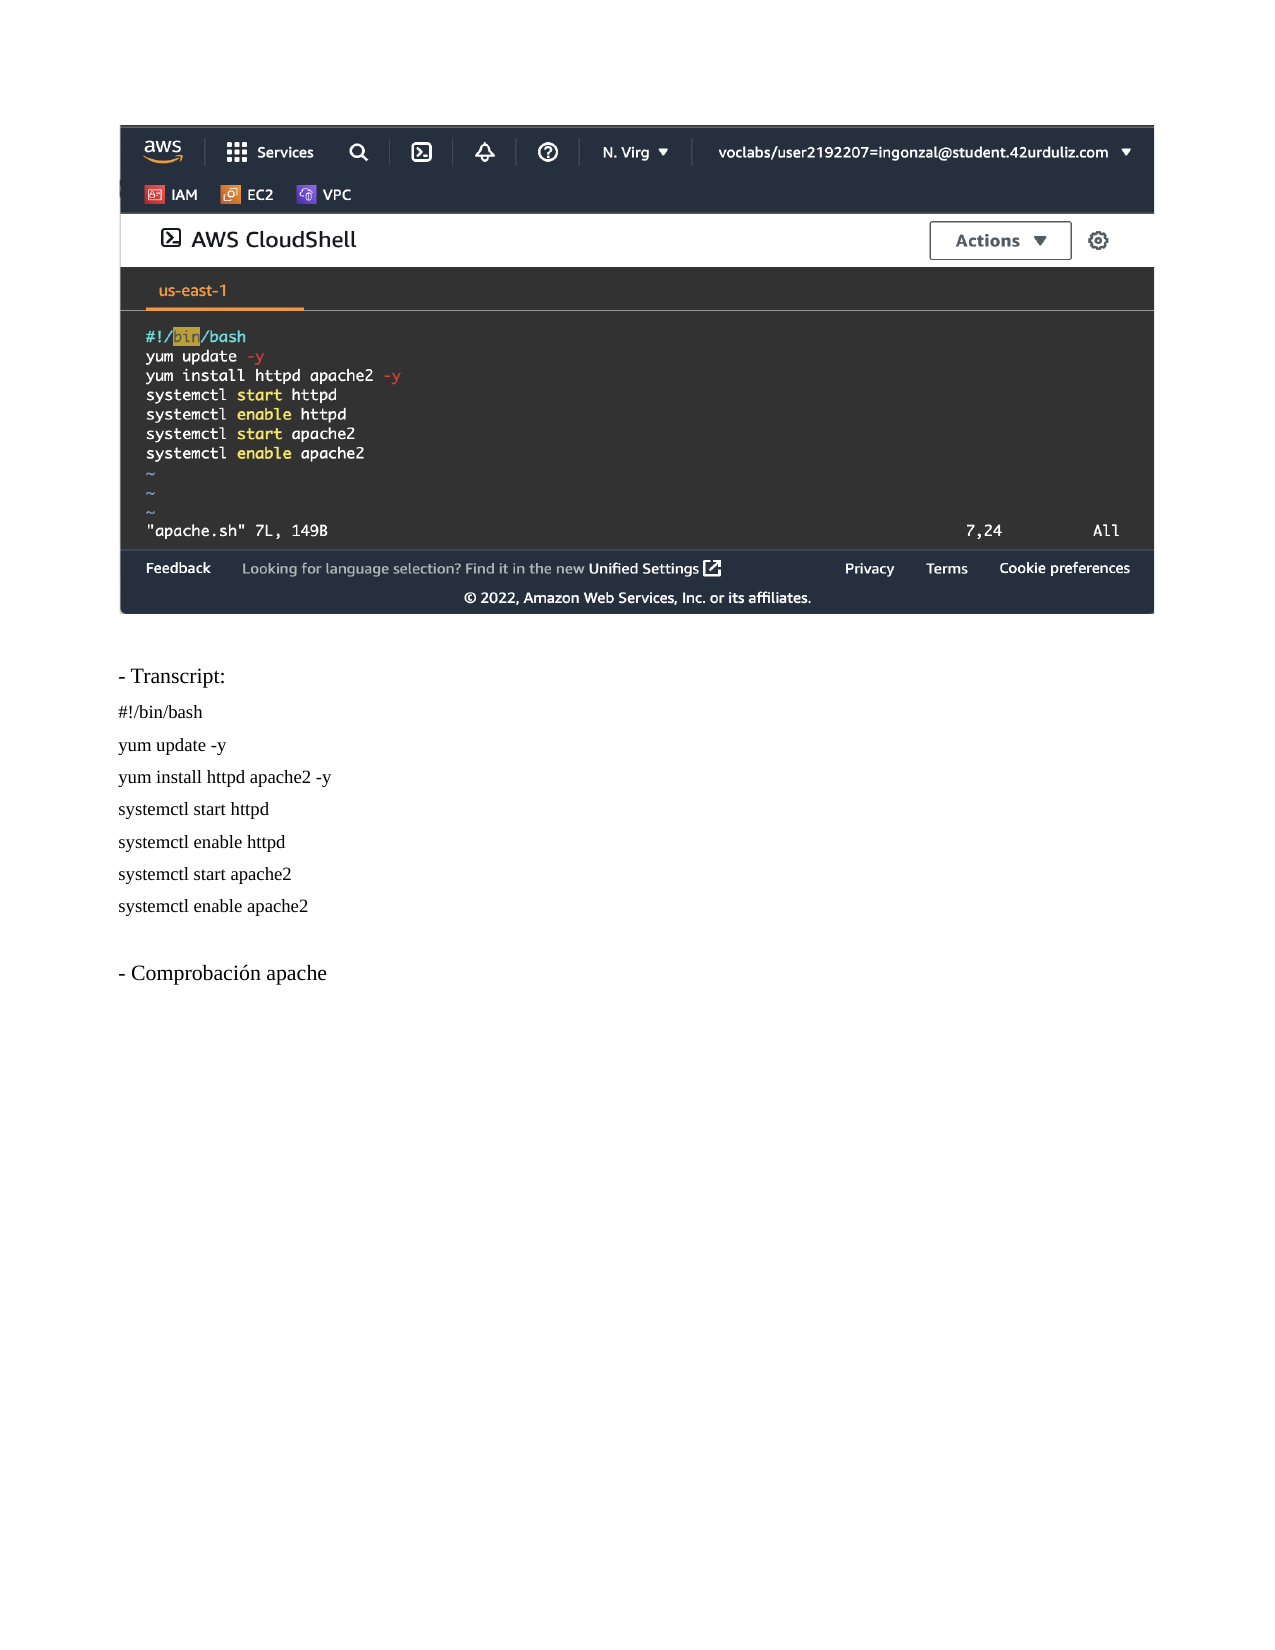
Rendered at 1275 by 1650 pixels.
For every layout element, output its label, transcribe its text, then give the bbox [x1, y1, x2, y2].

text systemctl enable httpd [118, 831, 1157, 852]
text #!/bin/bash [118, 701, 1157, 723]
text - Comprobación apache [118, 960, 1157, 985]
text systemctl enable apache2 [118, 895, 1157, 917]
text yum update -y [118, 734, 1157, 755]
text systemctl start httpd [118, 798, 1157, 820]
text - Transcript: [118, 663, 1157, 689]
picture [119, 125, 1155, 614]
text yum install httpd apache2 -y [118, 766, 1157, 787]
text systemctl start apache2 [118, 863, 1157, 884]
